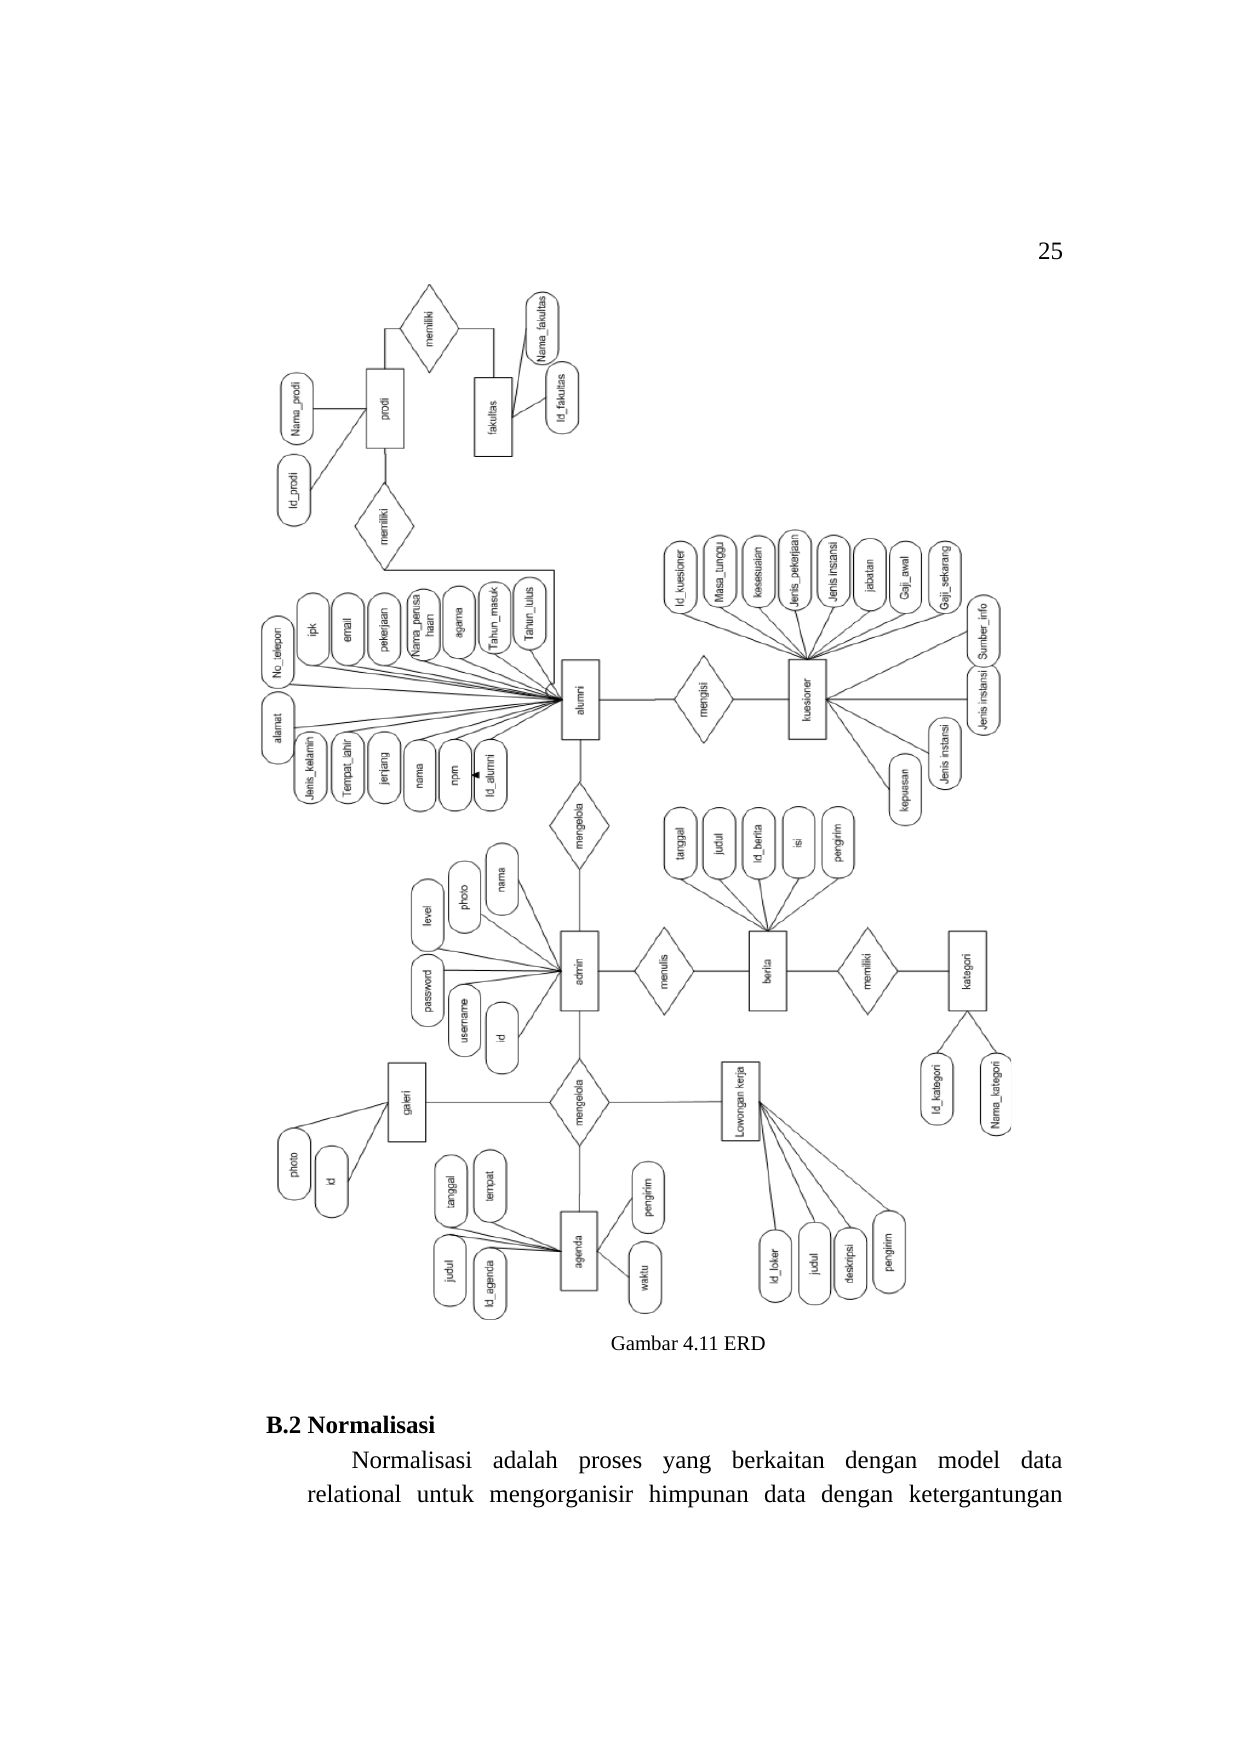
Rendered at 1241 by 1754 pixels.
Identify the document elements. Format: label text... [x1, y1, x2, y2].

picture [261, 285, 1012, 1319]
list Gambar 4.11 ERD [313, 295, 1063, 1355]
text Normalisasi adalah proses yang berkaitan dengan model data relational untuk mengorganisir himpunan data dengan ketergantungan [307, 1445, 1063, 1508]
text B.2 Normalisasi [266, 1411, 1063, 1439]
